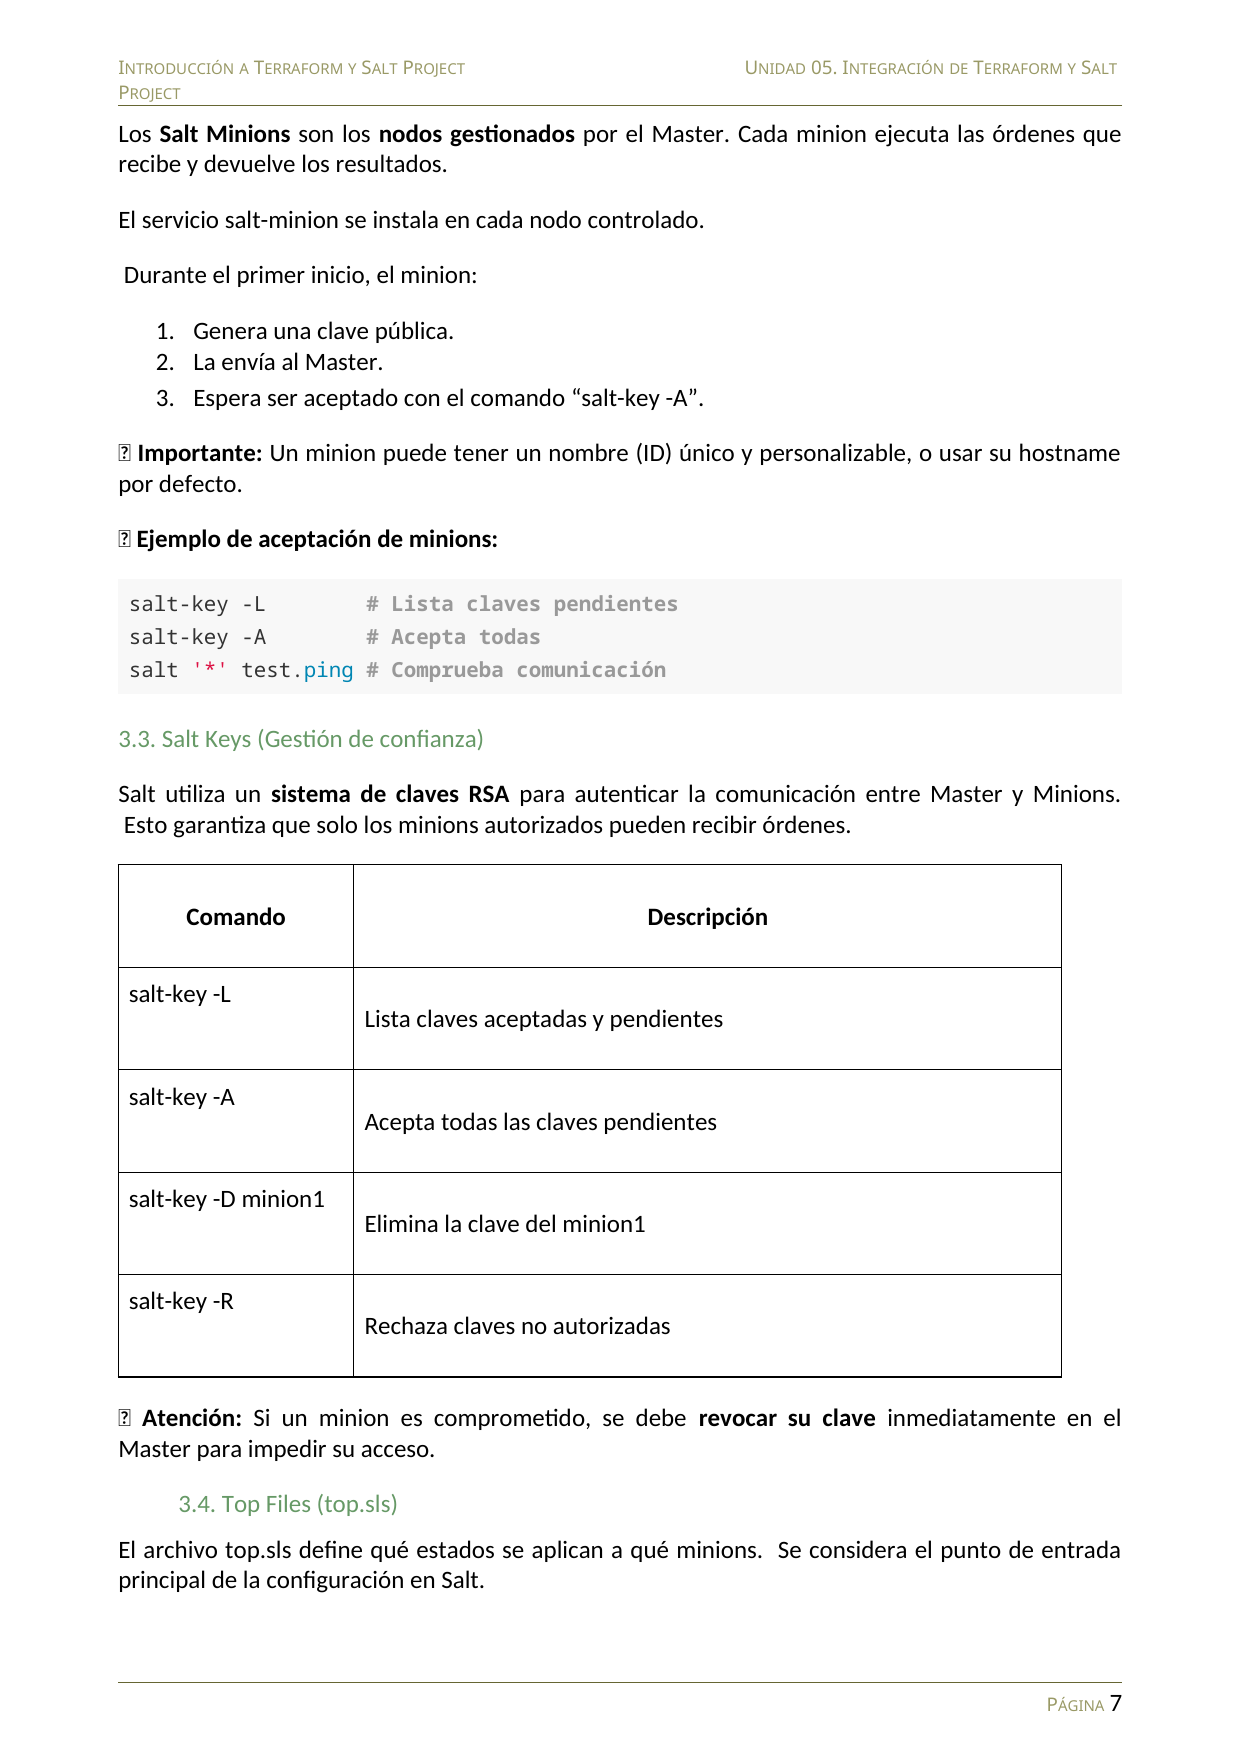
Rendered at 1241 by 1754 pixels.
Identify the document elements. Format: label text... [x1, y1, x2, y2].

list Espera ser aceptado con el comando “salt-key -A”. [156, 382, 1122, 413]
text El servicio salt-minion se instala en cada nodo controlado. [118, 204, 1122, 234]
table_cell salt-key -A [119, 1070, 353, 1172]
table_cell Elimina la clave del minion1 [354, 1173, 1061, 1274]
list Genera una clave pública. [156, 315, 1122, 346]
table_cell salt-key -L [119, 968, 353, 1069]
table_cell salt-key -R [119, 1275, 353, 1376]
table_header Comando [119, 865, 353, 967]
text Salt utiliza un sistema de claves RSA para autenticar la comunicación entre Master y Minions. Esto garantiza que solo los minions autorizados pueden recibir órdenes. [118, 778, 1122, 839]
table_cell Rechaza claves no autorizadas [354, 1275, 1061, 1376]
subtitle 3.3. Salt Keys (Gestión de confianza) [118, 723, 1122, 753]
text 📖 Importante: Un minion puede tener un nombre (ID) único y personalizable, o usar su hostname por defecto. [118, 438, 1122, 499]
table_header Descripción [354, 865, 1061, 967]
text Los Salt Minions son los nodos gestionados por el Master. Cada minion ejecuta las órdenes que recibe y devuelve los resultados. [118, 118, 1122, 179]
list La envía al Master. [156, 346, 1122, 376]
text El archivo top.sls define qué estados se aplican a qué minions. Se considera el punto de entrada principal de la configuración en Salt. [118, 1534, 1122, 1595]
table_cell salt-key -D minion1 [119, 1173, 353, 1274]
subtitle 3.4. Top Files (top.sls) [178, 1488, 1122, 1519]
table_header salt-key -L # Lista claves pendientes salt-key -A # Acepta todas salt '*' test.ping # Comprueba comunicación [118, 579, 1122, 694]
text 💬 Ejemplo de aceptación de minions: [118, 524, 1122, 554]
text Durante el primer inicio, el minion: [118, 259, 1122, 290]
table_cell Lista claves aceptadas y pendientes [354, 968, 1061, 1069]
table_cell Acepta todas las claves pendientes [354, 1070, 1061, 1172]
text ❕ Atención: Si un minion es comprometido, se debe revocar su clave inmediatamente en el Master para impedir su acceso. [118, 1402, 1122, 1463]
